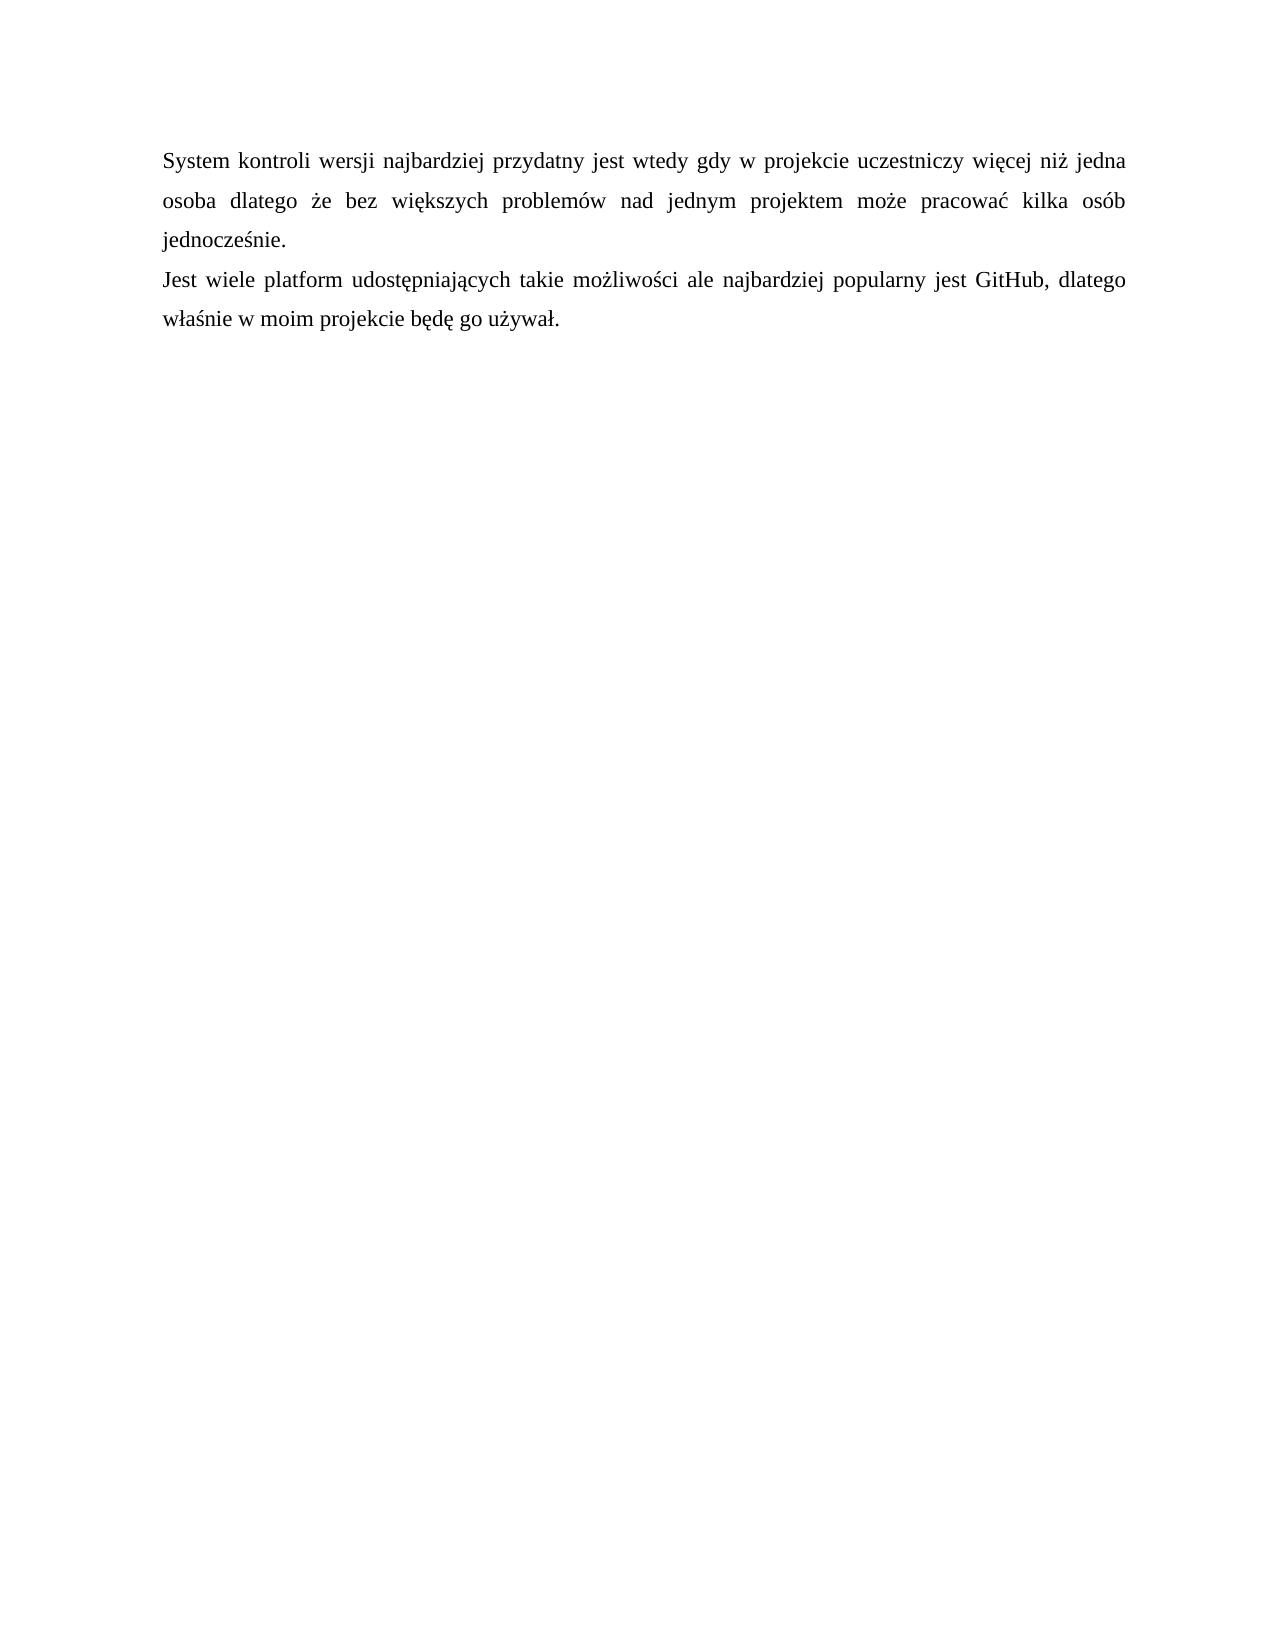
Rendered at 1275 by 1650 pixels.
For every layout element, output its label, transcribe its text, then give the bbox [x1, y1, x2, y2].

text System kontroli wersji najbardziej przydatny jest wtedy gdy w projekcie uczestniczy więcej niż jedna osoba dlatego że bez większych problemów nad jednym projektem może pracować kilka osób jednocześnie. [162, 148, 1127, 253]
text Jest wiele platform udostępniających takie możliwości ale najbardziej popularny jest GitHub, dlatego właśnie w moim projekcie będę go używał. [162, 266, 1127, 332]
